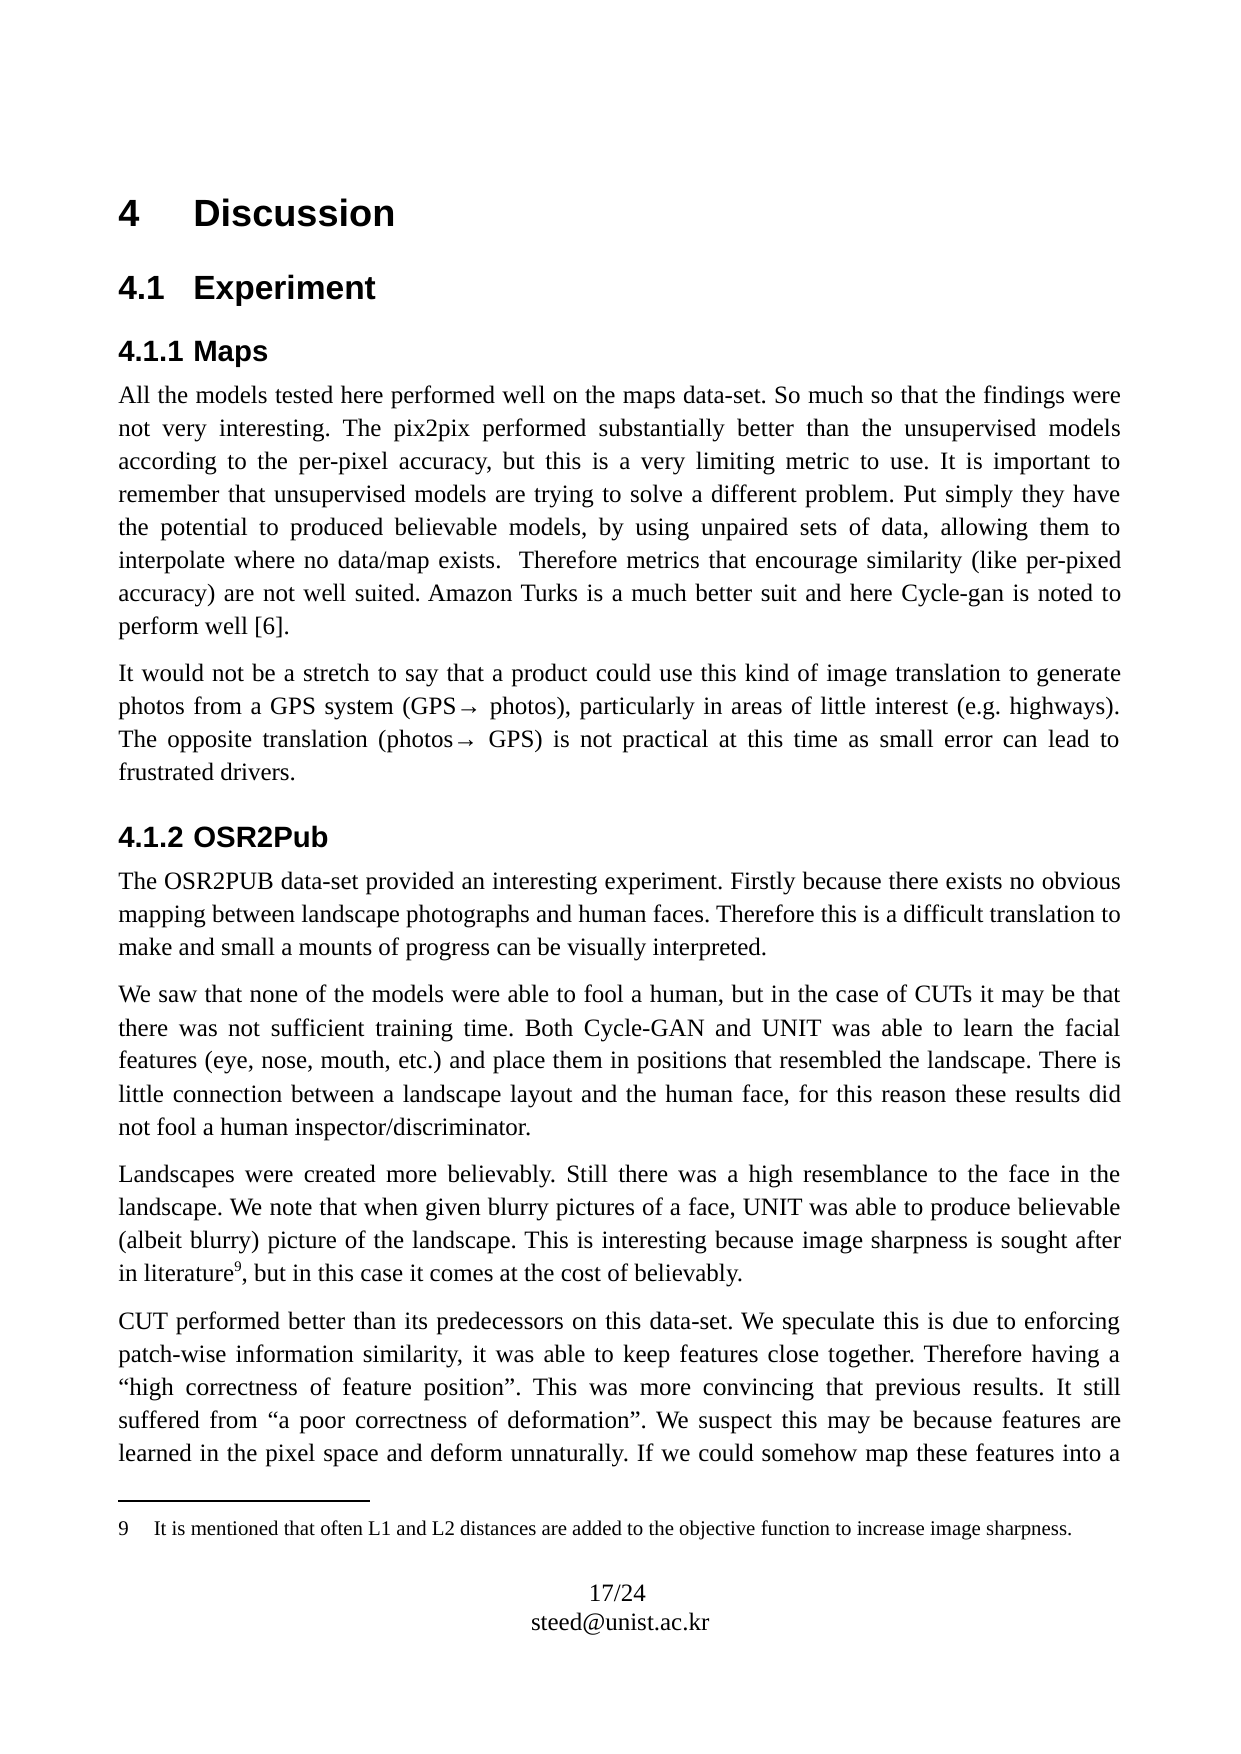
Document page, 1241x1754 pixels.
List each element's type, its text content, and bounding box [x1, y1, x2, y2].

subtitle Maps [118, 333, 1122, 367]
text We saw that none of the models were able to fool a human, but in the case of CUTs it may be that there was not sufficient training time. Both Cycle-GAN and UNIT was able to learn the facial features (eye, nose, mouth, etc.) and place them in positions that resembled the landscape. There is little connection between a landscape layout and the human face, for this reason these results did not fool a human inspector/discriminator. [118, 979, 1122, 1140]
text All the models tested here performed well on the maps data-set. So much so that the findings were not very interesting. The pix2pix performed substantially better than the unsupervised models according to the per-pixel accuracy, but this is a very limiting metric to use. It is important to remember that unsupervised models are trying to solve a different problem. Put simply they have the potential to produced believable models, by using unpaired sets of data, allowing them to interpolate where no data/map exists. Therefore metrics that encourage similarity (like per-pixed accuracy) are not well suited. Amazon Turks is a much better suit and here Cycle-gan is noted to perform well [6]⁠. [118, 380, 1122, 639]
text It is mentioned that often L1 and L2 distances are added to the objective function to increase image sharpness. [118, 1516, 1122, 1540]
subtitle Discussion [118, 191, 1122, 234]
text Landscapes were created more believably. Still there was a high resemblance to the face in the landscape. We note that when given blurry pictures of a face, UNIT was able to produce believable (albeit blurry) picture of the landscape. This is interesting because image sharpness is sought after in literature, but in this case it comes at the cost of believably. [118, 1159, 1122, 1287]
subtitle Experiment [118, 268, 1122, 306]
text The OSR2PUB data-set provided an interesting experiment. Firstly because there exists no obvious mapping between landscape photographs and human faces. Therefore this is a difficult translation to make and small a mounts of progress can be visually interpreted. [118, 866, 1122, 961]
subtitle OSR2Pub [118, 820, 1122, 853]
text It would not be a stretch to say that a product could use this kind of image translation to generate photos from a GPS system (GPS→ photos), particularly in areas of little interest (e.g. highways). The opposite translation (photos→ GPS) is not practical at this time as small error can lead to frustrated drivers. [118, 658, 1122, 786]
text CUT performed better than its predecessors on this data-set. We speculate this is due to enforcing patch-wise information similarity, it was able to keep features close together. Therefore having a “high correctness of feature position”. This was more convincing that previous results. It still suffered from “a poor correctness of deformation”. We suspect this may be because features are learned in the pixel space and deform unnaturally. If we could somehow map these features into a [118, 1306, 1122, 1467]
